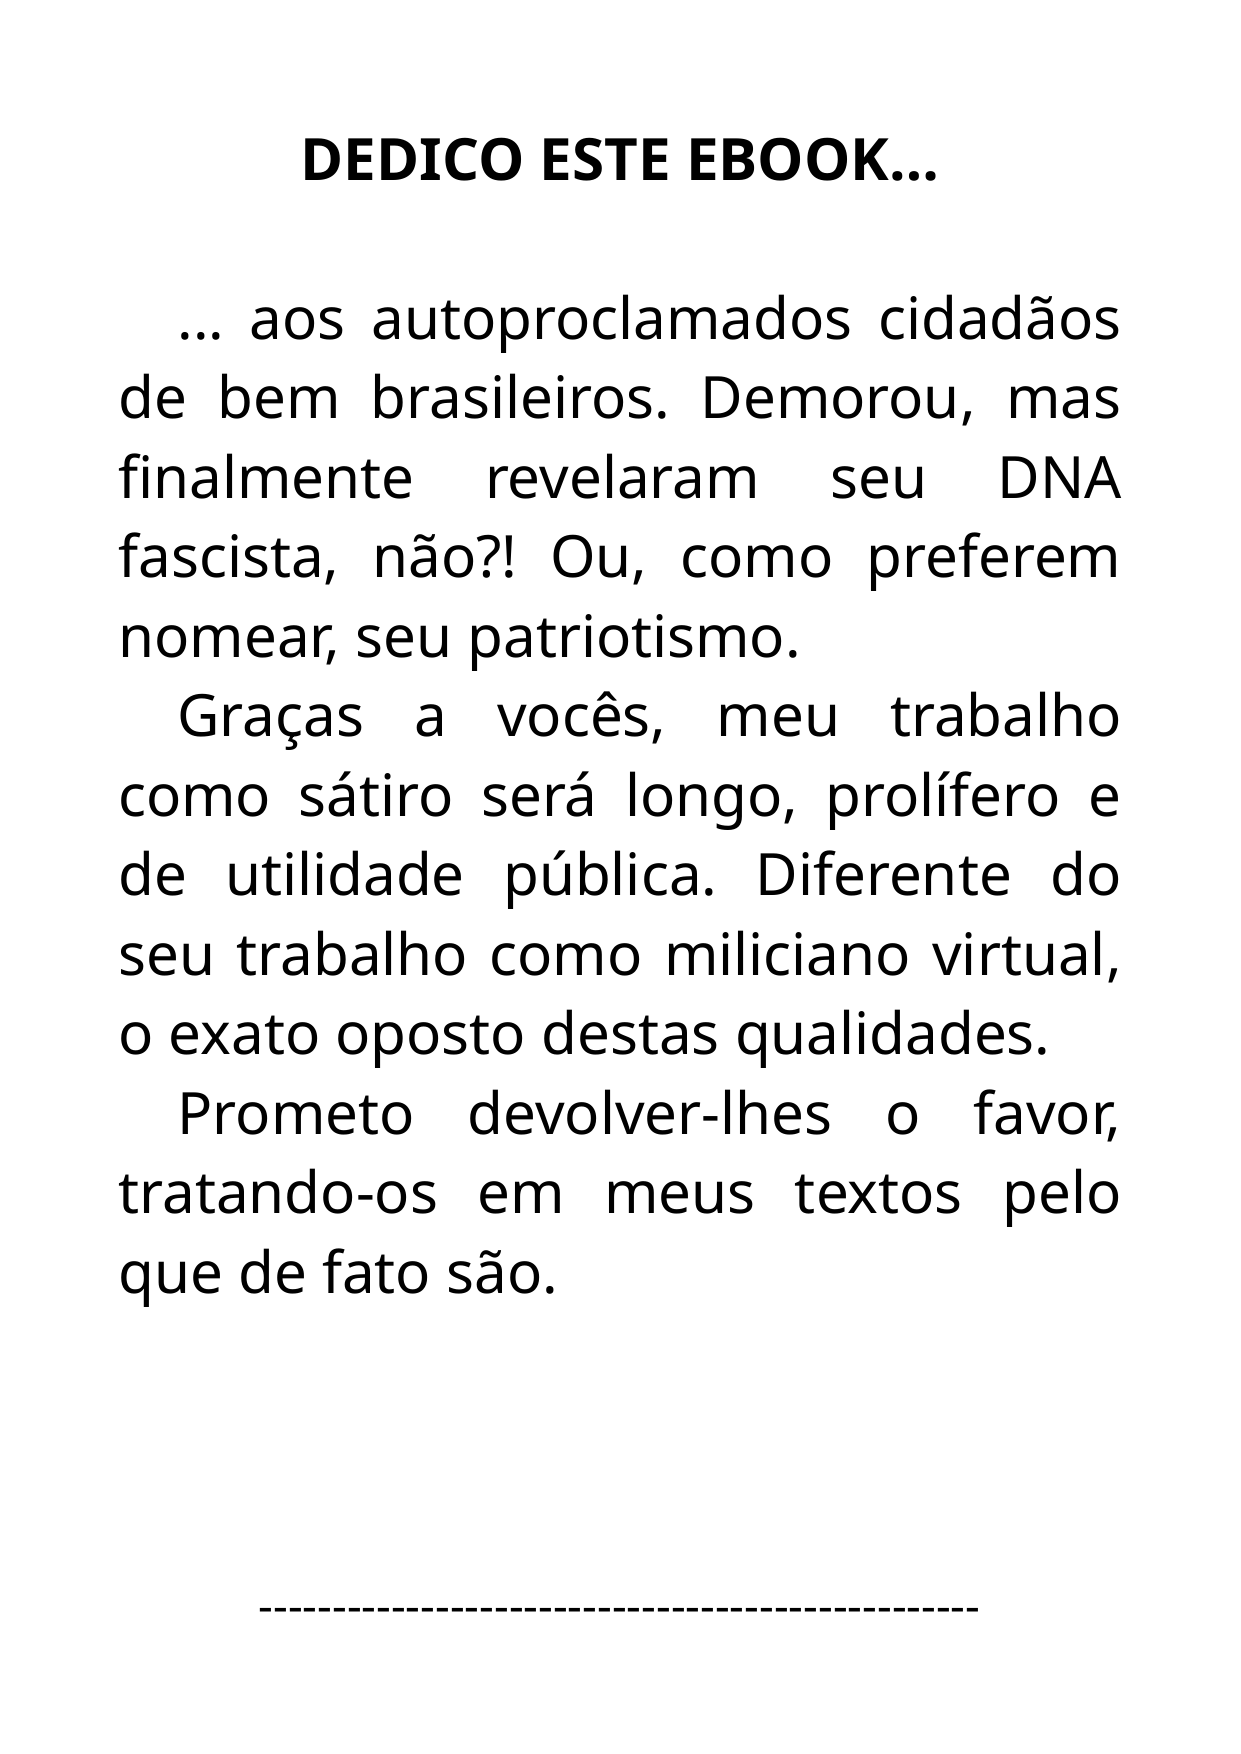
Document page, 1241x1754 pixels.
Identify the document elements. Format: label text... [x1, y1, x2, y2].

text Prometo devolver-lhes o favor, tratando-os em meus textos pelo que de fato são. [118, 1072, 1122, 1310]
text ... aos autoproclamados cidadãos de bem brasileiros. Demorou, mas finalmente revelaram seu DNA fascista, não?! Ou, como preferem nomear, seu patriotismo. [118, 277, 1122, 674]
text Graças a vocês, meu trabalho como sátiro será longo, prolífero e de utilidade pública. Diferente do seu trabalho como miliciano virtual, o exato oposto destas qualidades. [118, 674, 1122, 1072]
text DEDICO ESTE EBOOK… [118, 118, 1122, 198]
